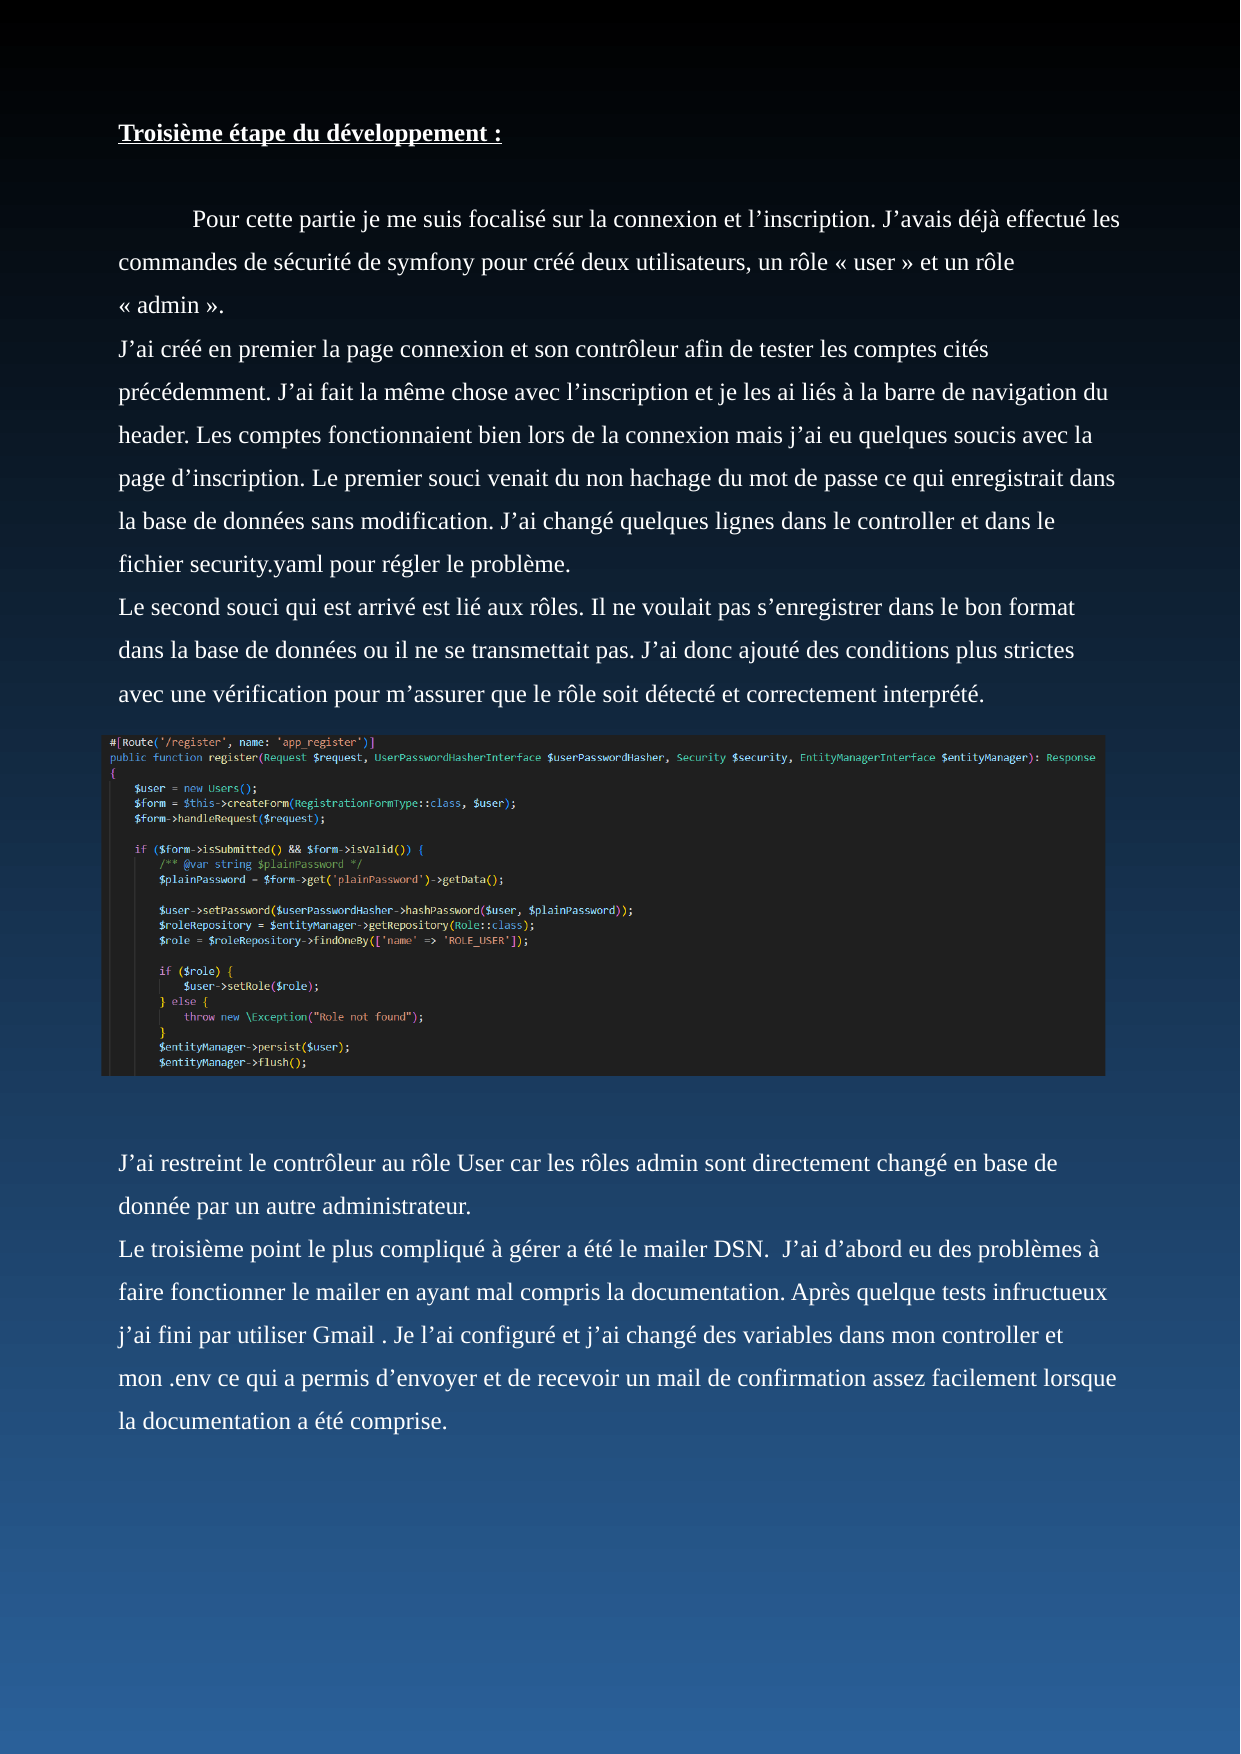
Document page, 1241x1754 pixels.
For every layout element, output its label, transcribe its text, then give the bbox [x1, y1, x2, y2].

text J’ai créé en premier la page connexion et son contrôleur afin de tester les comptes cités précédemment. J’ai fait la même chose avec l’inscription et je les ai liés à la barre de navigation du header. Les comptes fonctionnaient bien lors de la connexion mais j’ai eu quelques soucis avec la page d’inscription. Le premier souci venait du non hachage du mot de passe ce qui enregistrait dans la base de données sans modification. J’ai changé quelques lignes dans le controller et dans le fichier security.yaml pour régler le problème. [118, 334, 1122, 578]
picture [101, 735, 1106, 1076]
text Troisième étape du développement : [118, 118, 1122, 147]
text Pour cette partie je me suis focalisé sur la connexion et l’inscription. J’avais déjà effectué les commandes de sécurité de symfony pour créé deux utilisateurs, un rôle « user » et un rôle « admin ». [118, 204, 1122, 319]
text J’ai restreint le contrôleur au rôle User car les rôles admin sont directement changé en base de donnée par un autre administrateur. [118, 1148, 1122, 1219]
text Le second souci qui est arrivé est lié aux rôles. Il ne voulait pas s’enregistrer dans le bon format dans la base de données ou il ne se transmettait pas. J’ai donc ajouté des conditions plus strictes avec une vérification pour m’assurer que le rôle soit détecté et correctement interprété. [118, 592, 1122, 707]
text Le troisième point le plus compliqué à gérer a été le mailer DSN. J’ai d’abord eu des problèmes à faire fonctionner le mailer en ayant mal compris la documentation. Après quelque tests infructueux j’ai fini par utiliser Gmail . Je l’ai configuré et j’ai changé des variables dans mon controller et mon .env ce qui a permis d’envoyer et de recevoir un mail de confirmation assez facilement lorsque la documentation a été comprise. [118, 1234, 1122, 1435]
